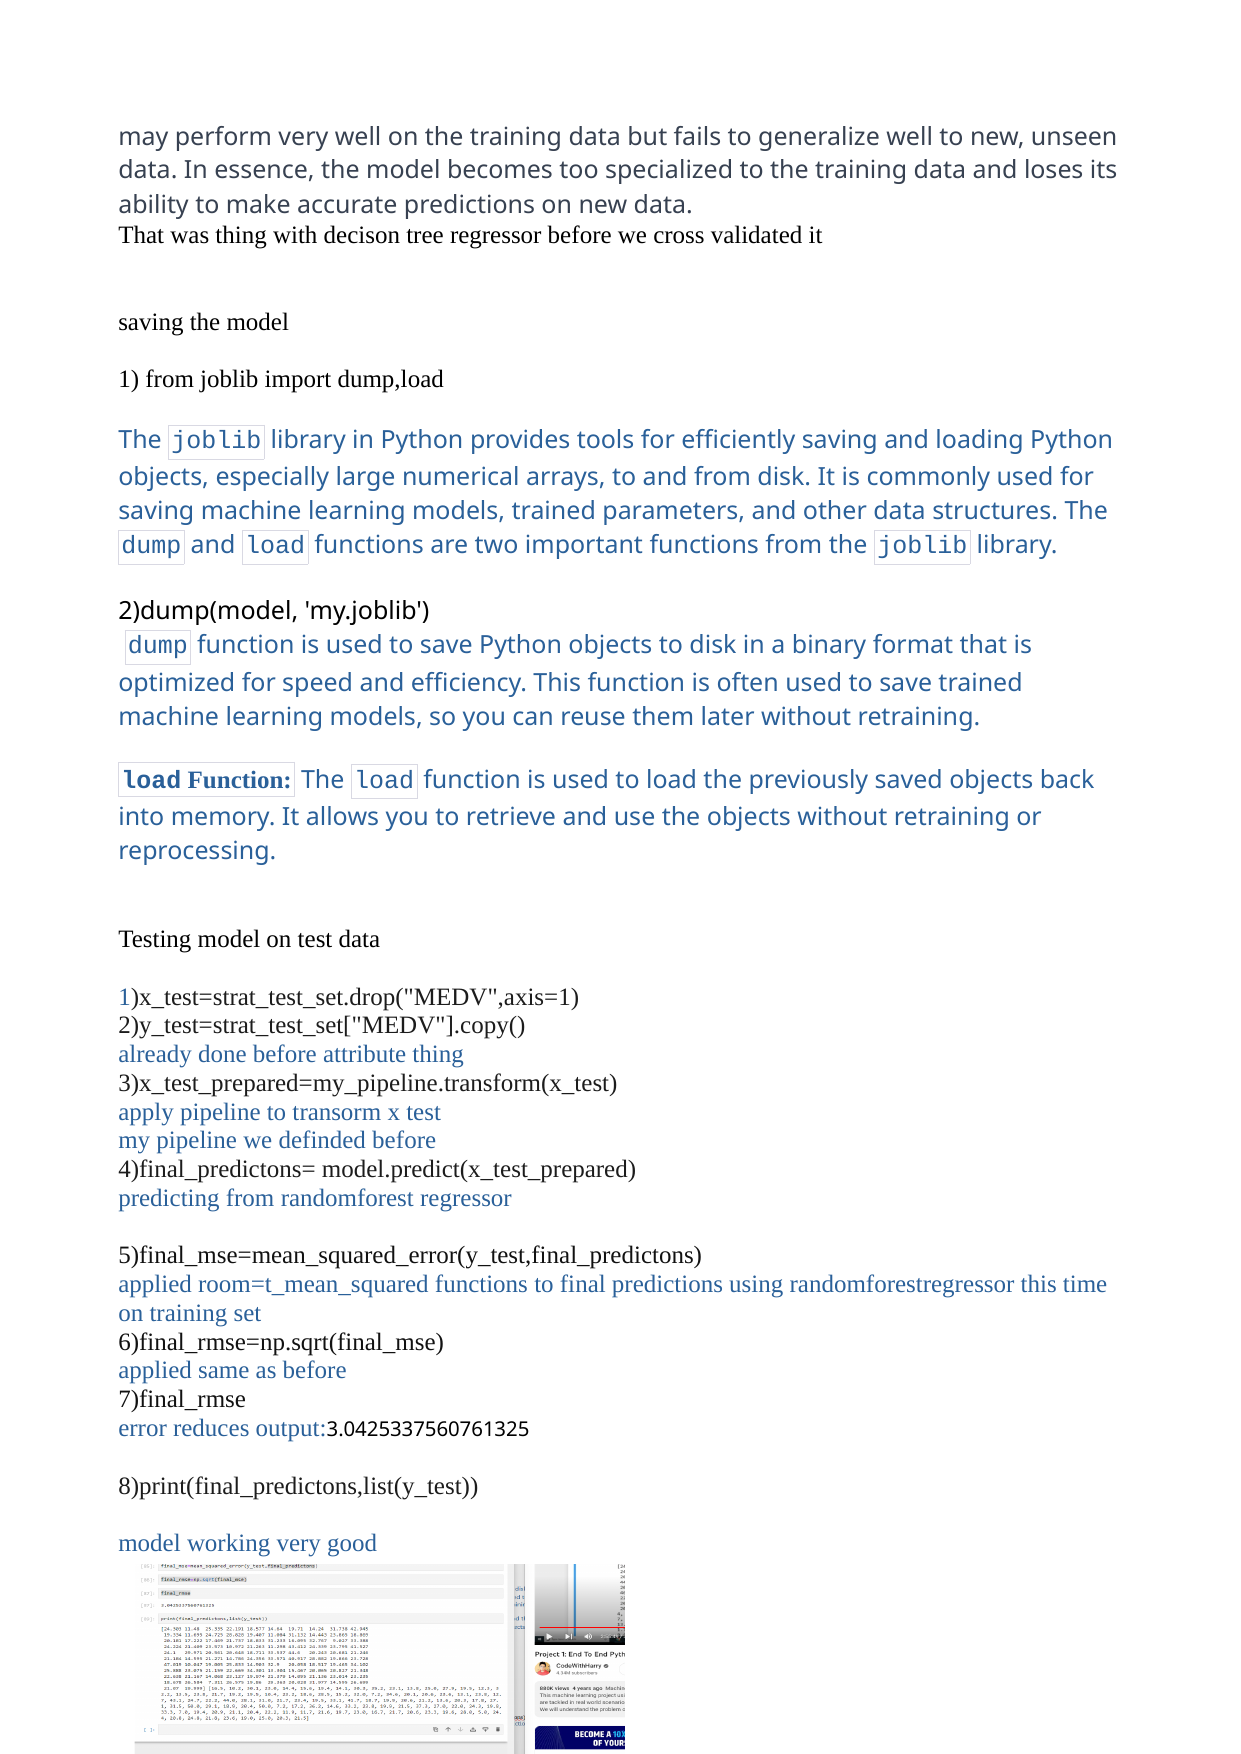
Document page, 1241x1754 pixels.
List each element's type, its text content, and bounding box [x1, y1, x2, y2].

text may perform very well on the training data but fails to generalize well to new, unseen data. In essence, the model becomes too specialized to the training data and loses its ability to make accurate predictions on new data. [118, 118, 1122, 220]
text my pipeline we definded before [118, 1125, 1122, 1154]
text predicting from randomforest regressor [118, 1183, 1122, 1212]
text dump function is used to save Python objects to disk in a binary format that is optimized for speed and efficiency. This function is often used to save trained machine learning models, so you can reuse them later without retraining. [118, 627, 1122, 732]
text 2)dump(model, 'my.joblib') [118, 593, 1122, 627]
text apply pipeline to transorm x test [118, 1097, 1122, 1125]
text error reduces output:3.0425337560761325 [118, 1413, 1122, 1442]
picture [134, 1564, 211, 1754]
text Testing model on test data [118, 924, 1122, 953]
text 1) from joblib import dump,load [118, 364, 1122, 393]
text 2)y_test=strat_test_set["MEDV"].copy() [118, 1010, 1122, 1039]
text 7)final_rmse [118, 1384, 1122, 1413]
text That was thing with decison tree regressor before we cross validated it [118, 220, 1122, 249]
text 8)print(final_predictons,list(y_test)) [118, 1471, 1122, 1500]
text applied same as before [118, 1355, 1122, 1384]
text 3)x_test_prepared=my_pipeline.transform(x_test) [118, 1068, 1122, 1097]
text 1)x_test=strat_test_set.drop("MEDV",axis=1) [118, 982, 1122, 1010]
text 5)final_mse=mean_squared_error(y_test,final_predictons) [118, 1240, 1122, 1269]
text The joblib library in Python provides tools for efficiently saving and loading Python objects, especially large numerical arrays, to and from disk. It is commonly used for saving machine learning models, trained parameters, and other data structures. The dump and load functions are two important functions from the joblib library. [118, 422, 1122, 564]
text applied room=t_mean_squared functions to final predictions using randomforestregressor this time on training set 6)final_rmse=np.sqrt(final_mse) [118, 1269, 1122, 1355]
text model working very good [118, 1528, 1122, 1557]
text already done before attribute thing [118, 1039, 1122, 1068]
text load Function: The load function is used to load the previously saved objects back into memory. It allows you to retrieve and use the objects without retraining or reprocessing. [118, 761, 1122, 867]
text saving the model [118, 307, 1122, 335]
text 4)final_predictons= model.predict(x_test_prepared) [118, 1154, 1122, 1183]
